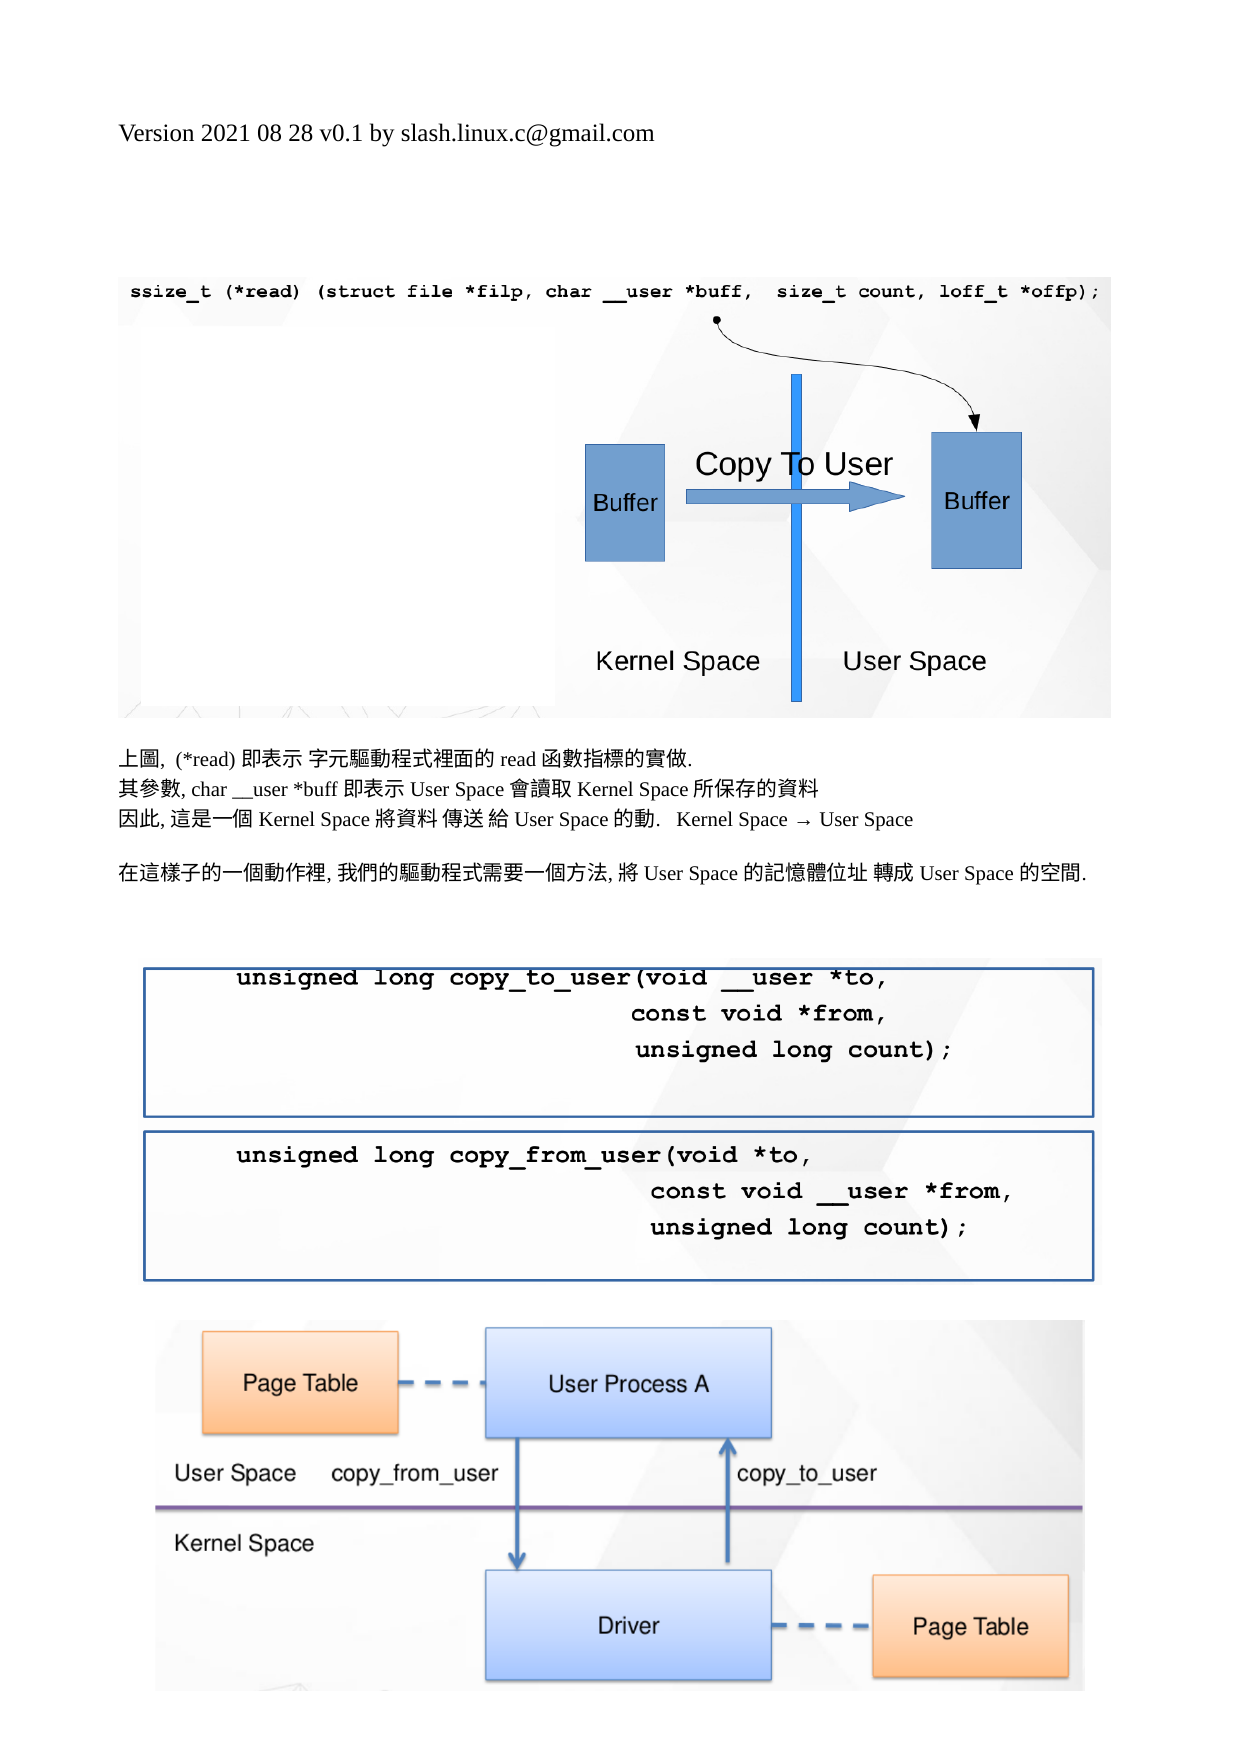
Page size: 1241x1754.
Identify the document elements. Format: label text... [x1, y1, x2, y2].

picture [118, 272, 1123, 718]
text 在這樣子的一個動作裡, 我們的驅動程式需要一個方法, 將 User Space 的記憶體位址 轉成 User Space 的空間. [118, 857, 1122, 887]
picture [138, 958, 1103, 1285]
picture [155, 1320, 1085, 1691]
text 上圖, (*read) 即表示 字元驅動程式裡面的 read 函數指標的實做. [118, 742, 1122, 772]
text 其參數, char __user *buff 即表示 User Space 會讀取 Kernel Space 所保存的資料 [118, 772, 1122, 802]
text 因此, 這是一個 Kernel Space 將資料 傳送 給 User Space 的動. Kernel Space → User Space [118, 802, 1122, 832]
